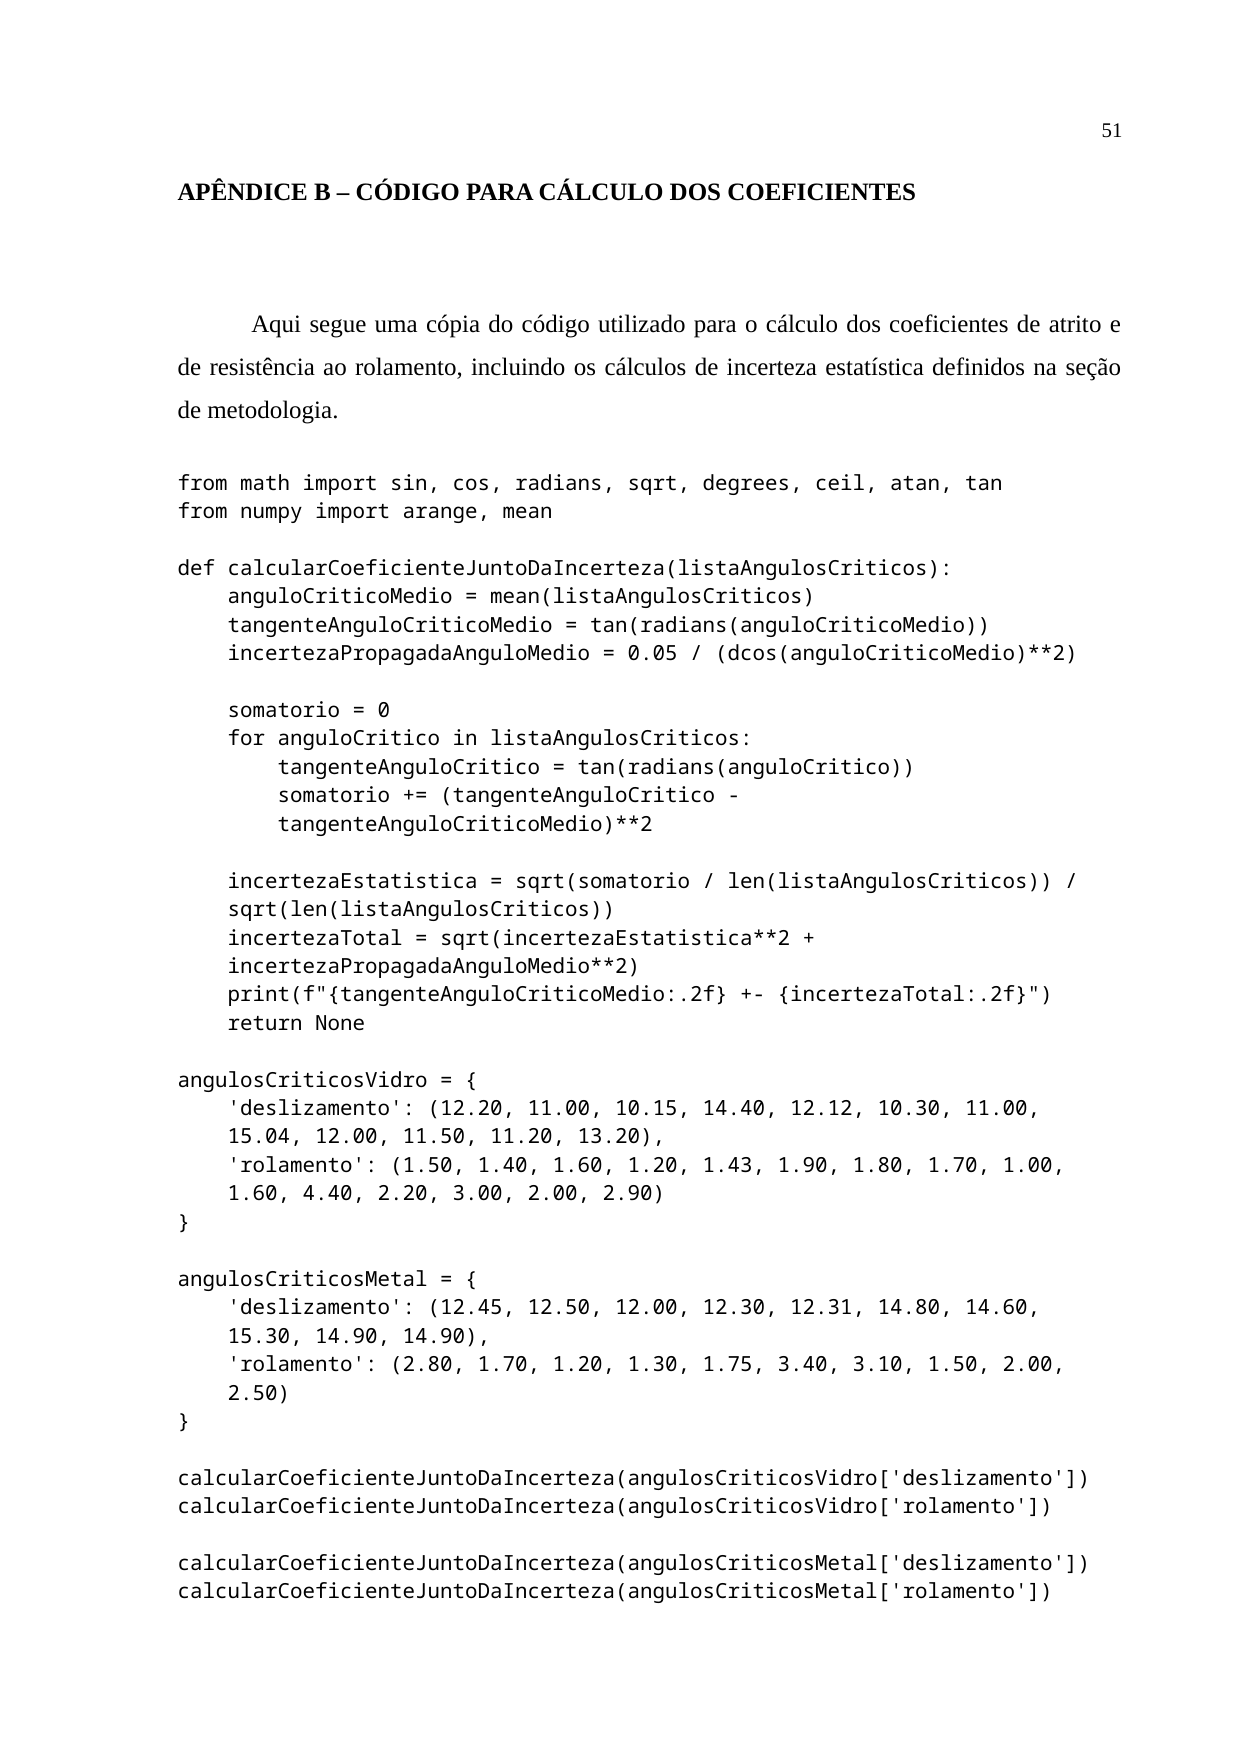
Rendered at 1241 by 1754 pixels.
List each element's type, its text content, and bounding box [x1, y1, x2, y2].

text 2.50) [177, 1378, 1122, 1406]
text tangenteAnguloCriticoMedio = tan(radians(anguloCriticoMedio)) [177, 610, 1122, 638]
text anguloCriticoMedio = mean(listaAngulosCriticos) [177, 581, 1122, 610]
text calcularCoeficienteJuntoDaIncerteza(angulosCriticosVidro['deslizamento']) [177, 1463, 1122, 1491]
text somatorio = 0 [177, 695, 1122, 723]
text somatorio += (tangenteAnguloCritico - [177, 780, 1122, 809]
text 1.60, 4.40, 2.20, 3.00, 2.00, 2.90) [177, 1178, 1122, 1207]
text angulosCriticosMetal = { [177, 1264, 1122, 1292]
text tangenteAnguloCriticoMedio)**2 [177, 809, 1122, 837]
text return None [177, 1008, 1122, 1036]
text calcularCoeficienteJuntoDaIncerteza(angulosCriticosMetal['deslizamento']) [177, 1548, 1122, 1577]
text incertezaEstatistica = sqrt(somatorio / len(listaAngulosCriticos)) / [177, 866, 1122, 894]
text 'deslizamento': (12.20, 11.00, 10.15, 14.40, 12.12, 10.30, 11.00, [177, 1093, 1122, 1122]
text } [177, 1207, 1122, 1235]
text from numpy import arange, mean [177, 496, 1122, 524]
text Aqui segue uma cópia do código utilizado para o cálculo dos coeficientes de atrito e de resistência ao rolamento, incluindo os cálculos de incerteza estatística definidos na seção de metodologia. [177, 309, 1122, 424]
text from math import sin, cos, radians, sqrt, degrees, ceil, atan, tan [177, 468, 1122, 496]
text incertezaPropagadaAnguloMedio = 0.05 / (dcos(anguloCriticoMedio)**2) [177, 638, 1122, 667]
text sqrt(len(listaAngulosCriticos)) [177, 894, 1122, 923]
text 15.30, 14.90, 14.90), [177, 1321, 1122, 1349]
text 'rolamento': (2.80, 1.70, 1.20, 1.30, 1.75, 3.40, 3.10, 1.50, 2.00, [177, 1349, 1122, 1378]
text 'deslizamento': (12.45, 12.50, 12.00, 12.30, 12.31, 14.80, 14.60, [177, 1292, 1122, 1321]
text } [177, 1406, 1122, 1434]
text tangenteAnguloCritico = tan(radians(anguloCritico)) [177, 752, 1122, 780]
text 'rolamento': (1.50, 1.40, 1.60, 1.20, 1.43, 1.90, 1.80, 1.70, 1.00, [177, 1150, 1122, 1178]
text 15.04, 12.00, 11.50, 11.20, 13.20), [177, 1122, 1122, 1150]
text calcularCoeficienteJuntoDaIncerteza(angulosCriticosMetal['rolamento']) [177, 1577, 1122, 1605]
text calcularCoeficienteJuntoDaIncerteza(angulosCriticosVidro['rolamento']) [177, 1491, 1122, 1520]
text angulosCriticosVidro = { [177, 1065, 1122, 1093]
text def calcularCoeficienteJuntoDaIncerteza(listaAngulosCriticos): [177, 553, 1122, 581]
text for anguloCritico in listaAngulosCriticos: [177, 723, 1122, 752]
text incertezaTotal = sqrt(incertezaEstatistica**2 + [177, 923, 1122, 951]
subtitle Apêndice B – Código para cálculo dos Coeficientes [177, 177, 1122, 206]
text incertezaPropagadaAnguloMedio**2) [177, 951, 1122, 979]
text print(f"{tangenteAnguloCriticoMedio:.2f} +- {incertezaTotal:.2f}") [177, 979, 1122, 1008]
